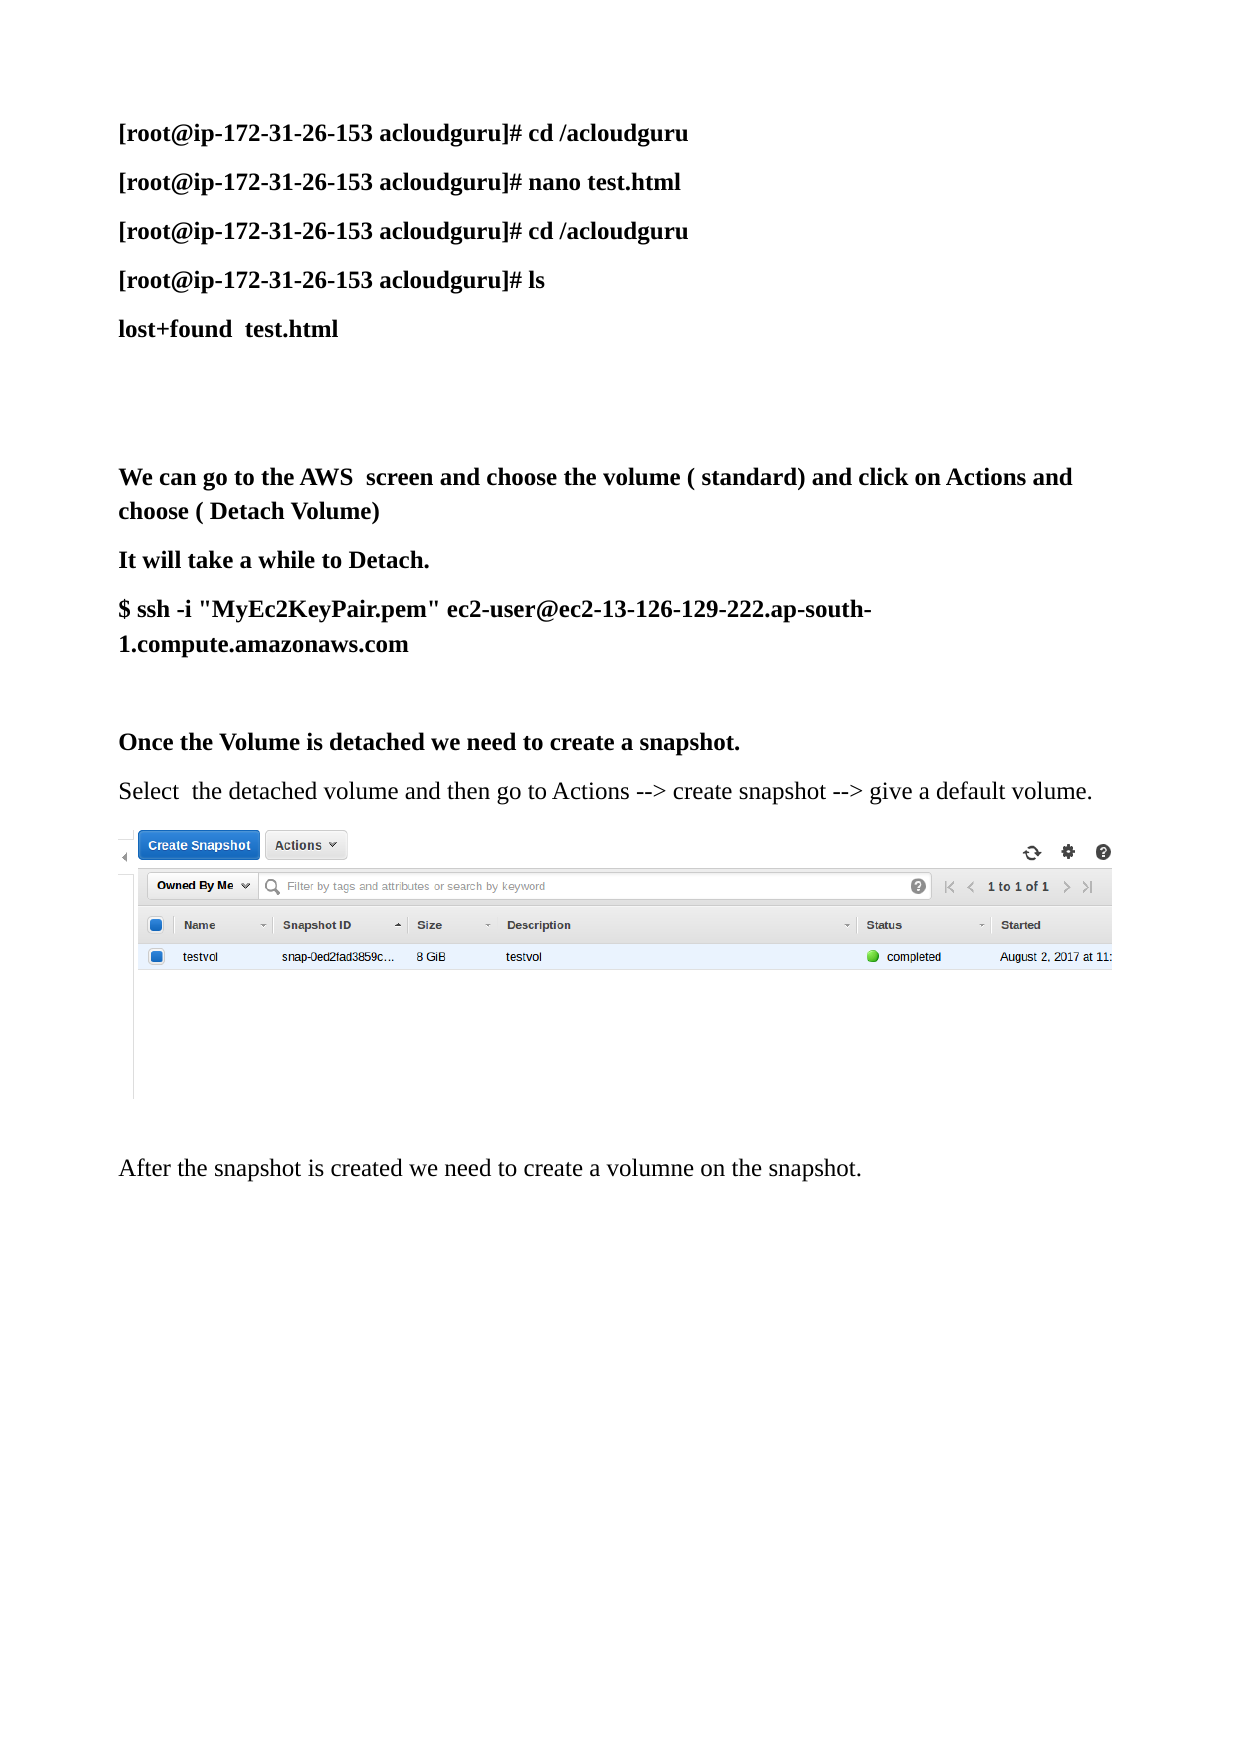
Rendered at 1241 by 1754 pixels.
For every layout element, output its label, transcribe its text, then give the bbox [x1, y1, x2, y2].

text Once the Volume is detached we need to create a snapshot. [118, 727, 1122, 756]
text It will take a while to Detach. [118, 545, 1122, 574]
text lost+found test.html [118, 314, 1122, 343]
text We can go to the AWS screen and choose the volume ( standard) and click on Actions and choose ( Detach Volume) [118, 462, 1122, 525]
text Select the detached volume and then go to Actions --> create snapshot --> give a default volume. [118, 776, 1122, 804]
text After the snapshot is created we need to create a volumne on the snapshot. [118, 1153, 1122, 1182]
picture [118, 825, 1123, 1099]
text $ ssh -i "MyEc2KeyPair.pem" ec2-user@ec2-13-126-129-222.ap-south-1.compute.amazonaws.com [118, 594, 1122, 657]
text [root@ip-172-31-26-153 acloudguru]# cd /acloudguru [118, 216, 1122, 245]
text [root@ip-172-31-26-153 acloudguru]# ls [118, 265, 1122, 294]
text [root@ip-172-31-26-153 acloudguru]# cd /acloudguru [118, 118, 1122, 147]
text [root@ip-172-31-26-153 acloudguru]# nano test.html [118, 167, 1122, 196]
